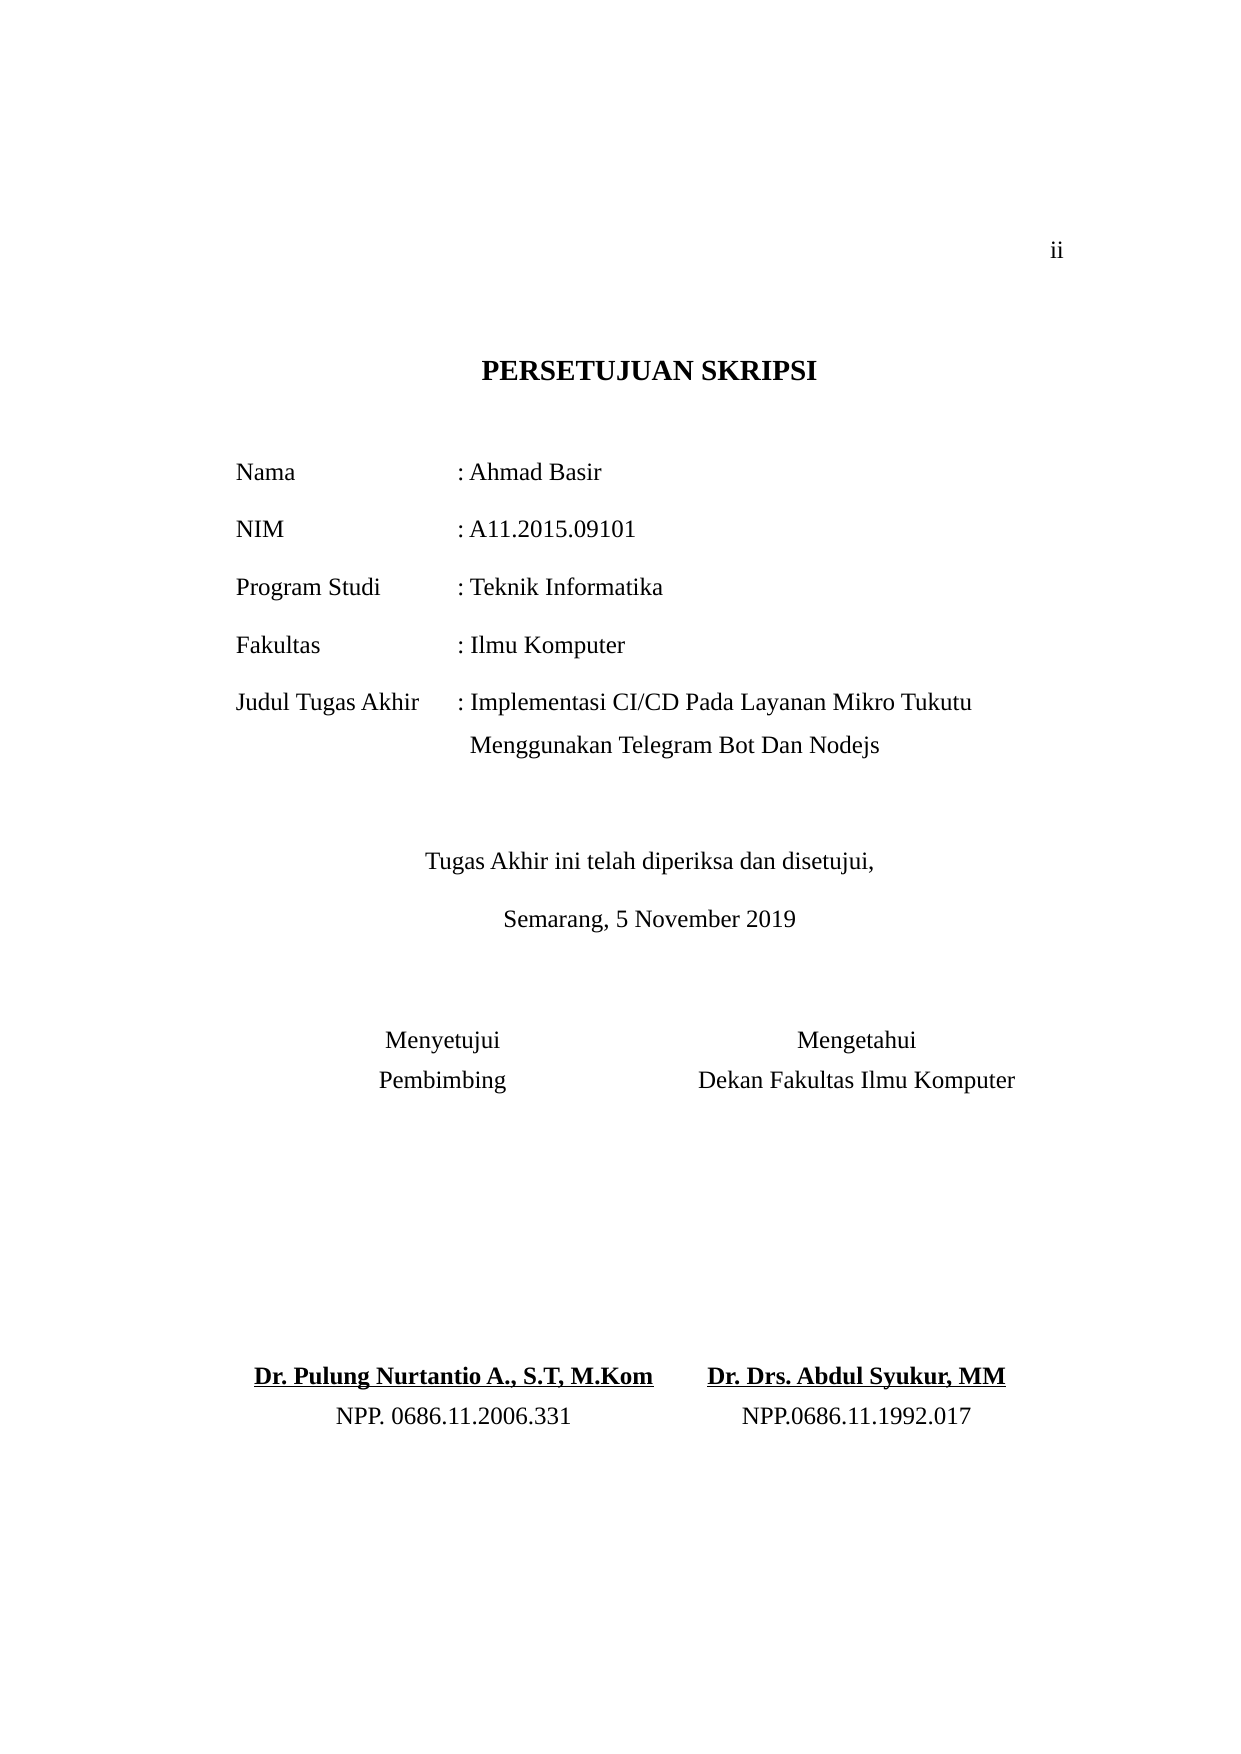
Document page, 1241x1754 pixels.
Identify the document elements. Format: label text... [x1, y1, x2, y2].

table_header Mengetahui [649, 1019, 1063, 1059]
table_cell [236, 1100, 649, 1355]
subtitle PERSETUJUAN SKRIPSI [236, 353, 1063, 386]
text Nama : Ahmad Basir [236, 457, 1063, 485]
table_cell Pembimbing [236, 1059, 649, 1099]
text Judul Tugas Akhir : Implementasi CI/CD Pada Layanan Mikro Tukutu Menggunakan Telegram Bot Dan Nodejs [236, 687, 1063, 759]
table_header Menyetujui [236, 1019, 649, 1059]
table_cell Dekan Fakultas Ilmu Komputer [649, 1059, 1063, 1099]
text Fakultas : Ilmu Komputer [236, 630, 1063, 658]
text NIM : A11.2015.09101 [236, 514, 1063, 543]
text Tugas Akhir ini telah diperiksa dan disetujui, [236, 846, 1063, 875]
text Program Studi : Teknik Informatika [236, 572, 1063, 601]
table_cell [649, 1100, 1063, 1355]
text Semarang, 5 November 2019 [236, 904, 1063, 932]
table_cell Dr. Drs. Abdul Syukur, MM [649, 1355, 1063, 1396]
table_cell Dr. Pulung Nurtantio A., S.T, M.Kom [236, 1355, 649, 1396]
table_cell NPP.0686.11.1992.017 [649, 1396, 1063, 1436]
table_cell NPP. 0686.11.2006.331 [236, 1396, 649, 1436]
